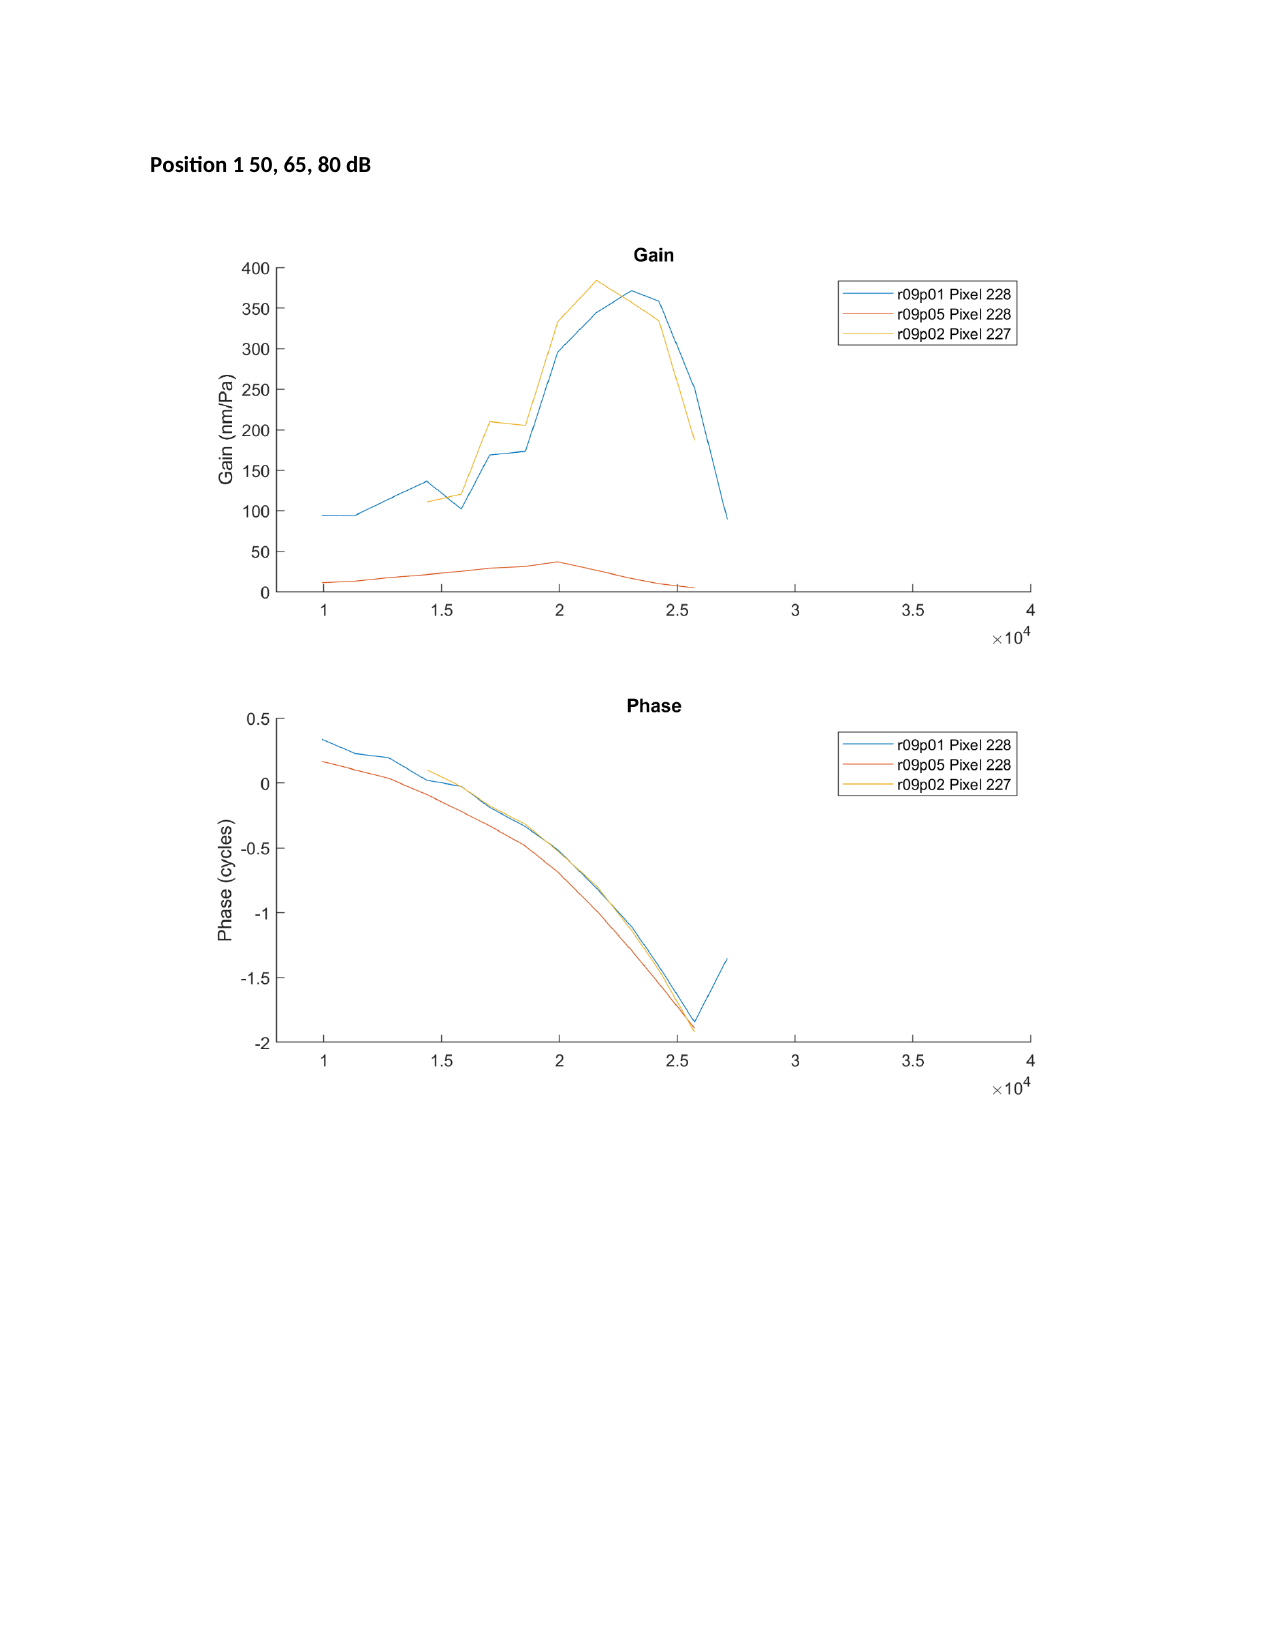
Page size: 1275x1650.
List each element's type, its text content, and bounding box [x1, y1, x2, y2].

text Position 1 50, 65, 80 dB [150, 150, 1125, 178]
picture [150, 196, 1123, 1147]
